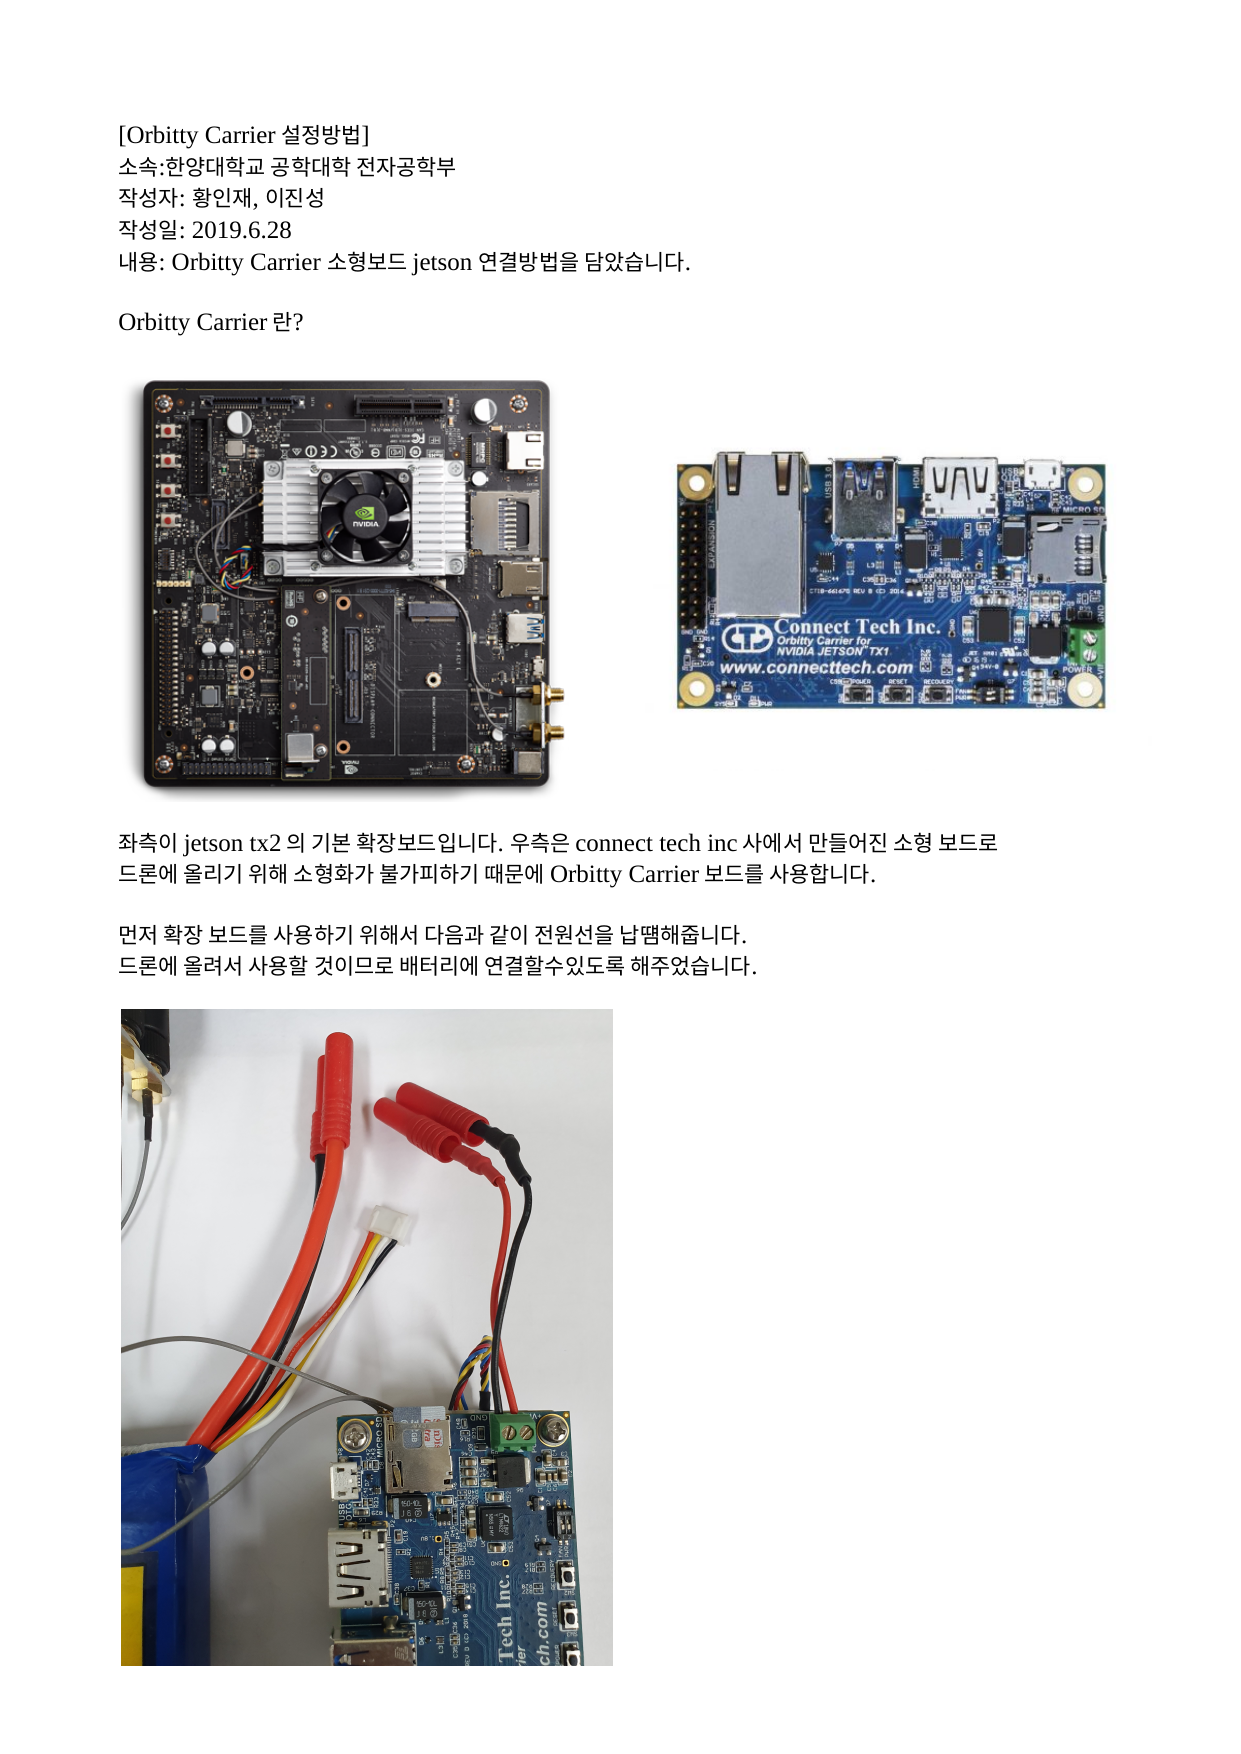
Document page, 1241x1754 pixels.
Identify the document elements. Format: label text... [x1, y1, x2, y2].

picture [120, 376, 569, 802]
text [Orbitty Carrier설정방법] [118, 118, 1122, 150]
text 소속:한양대학교 공학대학 전자공학부 [118, 150, 1122, 181]
text 작성일: 2019.6.28 [118, 213, 1122, 245]
text 먼저 확장 보드를 사용하기 위해서 다음과 같이 전원선을 납떔해줍니다. [118, 918, 1122, 949]
text 드론에 올리기 위해 소형화가 불가피하기 때문에 Orbitty Carrier보드를 사용합니다. [118, 857, 1122, 889]
text 작성자: 황인재, 이진성 [118, 181, 1122, 213]
text 좌측이 jetson tx2의 기본 확장보드입니다. 우측은 connect tech inc사에서 만들어진 소형 보드로 [118, 826, 1122, 857]
picture [637, 398, 1153, 771]
text Orbitty Carrier란? [118, 305, 1122, 337]
text 내용: Orbitty Carrier 소형보드 jetson 연결방법을 담았습니다. [118, 245, 1122, 276]
picture [121, 1009, 613, 1666]
text 드론에 올려서 사용할 것이므로 배터리에 연결할수있도록 해주었습니다. [118, 949, 1122, 981]
